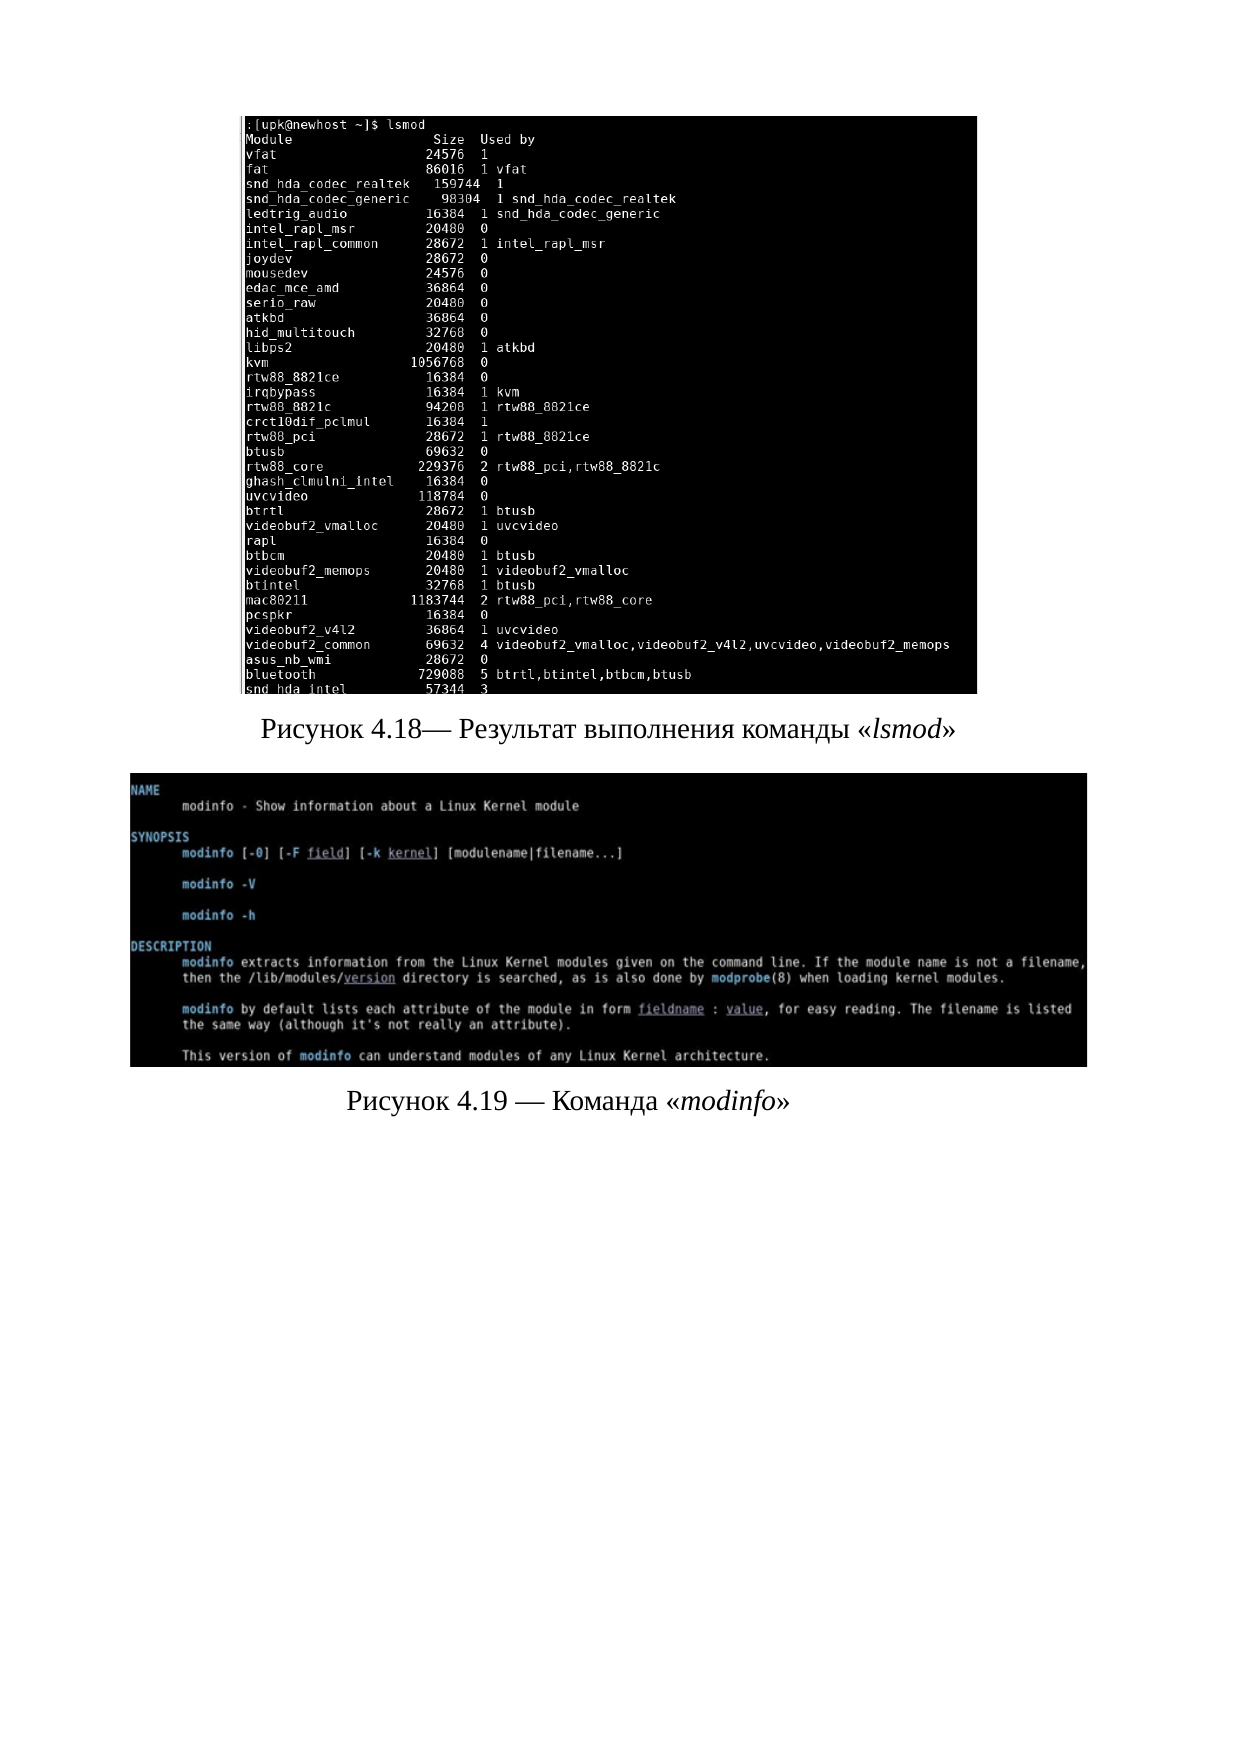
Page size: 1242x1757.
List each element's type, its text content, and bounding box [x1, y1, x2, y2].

text Рисунок 4.18— Результат выполнения команды «lsmod» [106, 106, 1110, 744]
picture [239, 116, 978, 694]
picture [129, 773, 1088, 1067]
text Рисунок 4.19 — Команда «modinfo» [116, 782, 1020, 1117]
